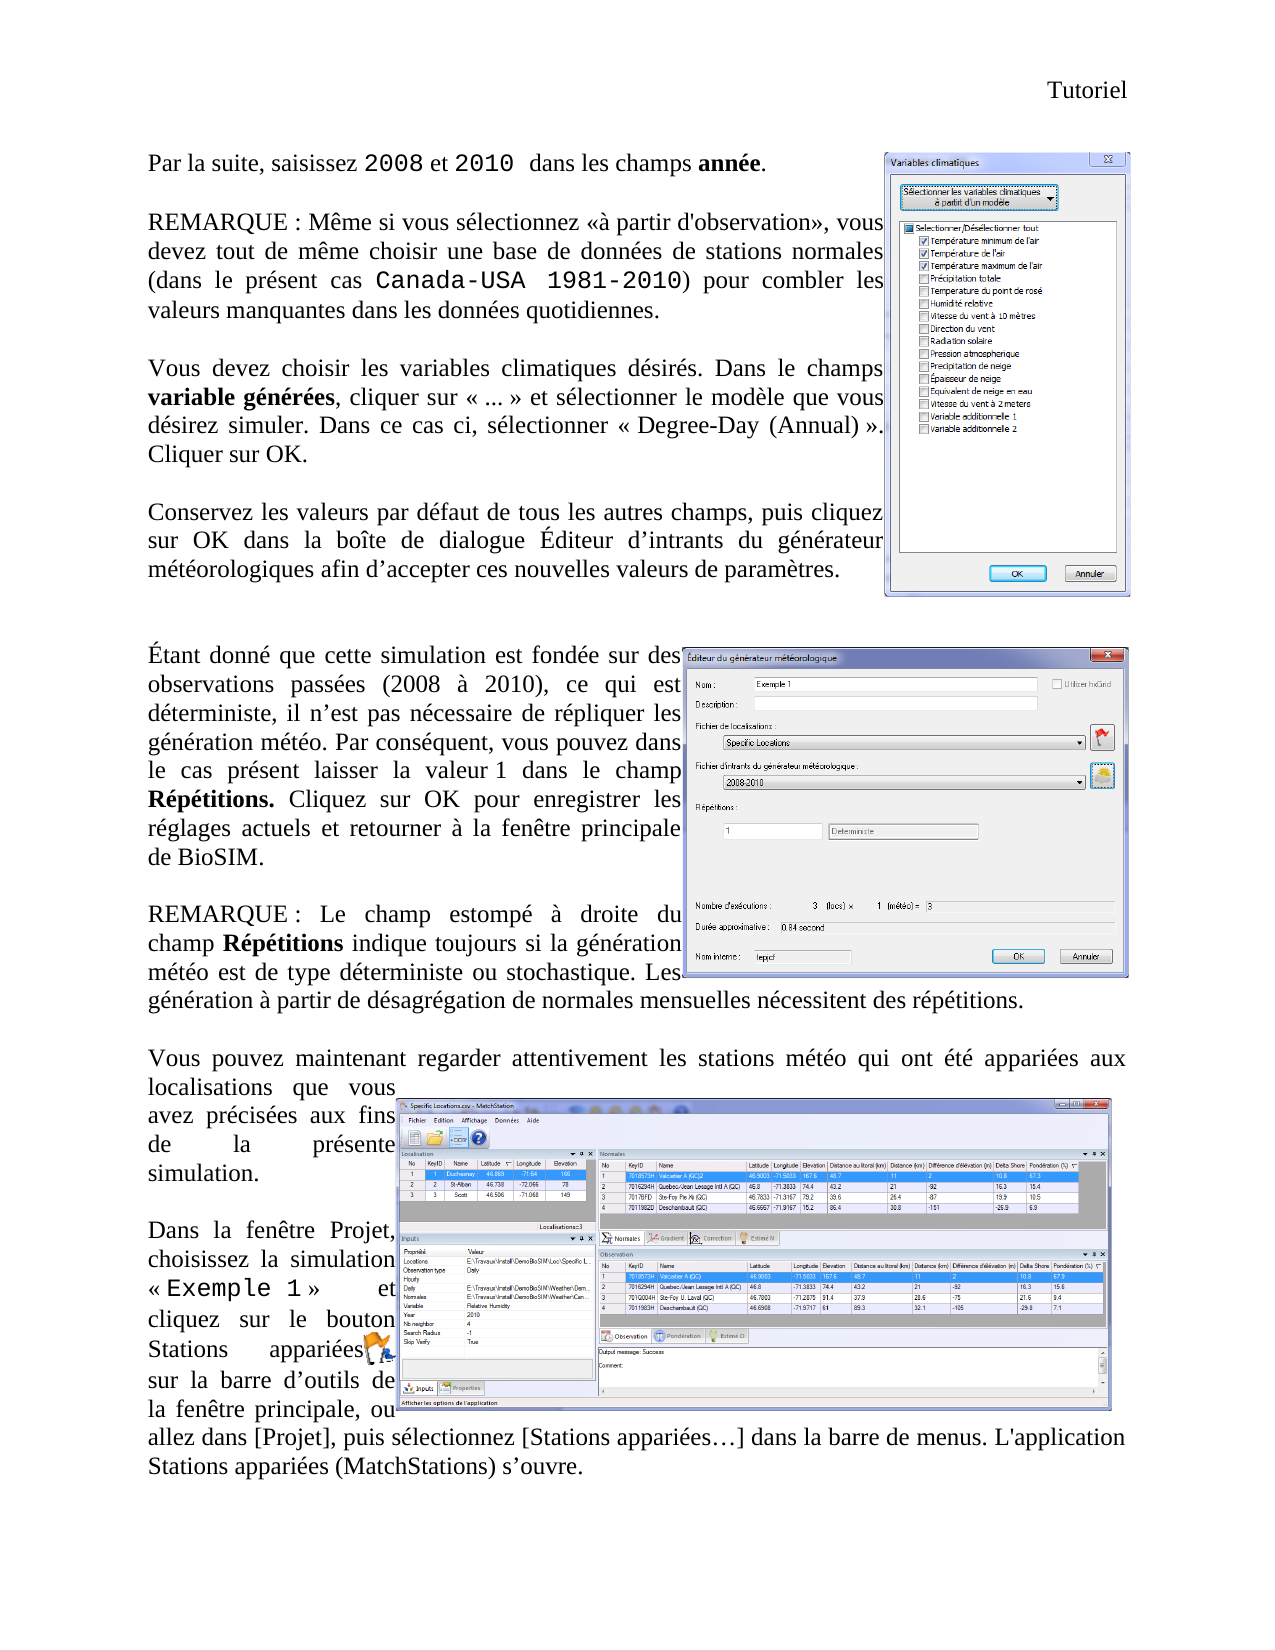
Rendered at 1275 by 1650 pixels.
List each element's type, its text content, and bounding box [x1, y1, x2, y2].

picture [363, 1098, 1112, 1411]
text Conservez les valeurs par défaut de tous les autres champs, puis cliquez sur OK dans la boîte de dialogue Éditeur d’intrants du générateur météorologiques afin d’accepter ces nouvelles valeurs de paramètres. [148, 497, 884, 583]
text Par la suite, saisissez 2008 et 2010 dans les champs année. [148, 148, 1127, 178]
text Dans la fenêtre Projet, choisissez la simulation « Exemple 1 » et cliquez sur le bouton Stations appariées sur la barre d’outils de la fenêtre principale, ou allez dans [Projet], puis sélectionnez [Stations appariées…] dans la barre de menus. L'application Stations appariées (MatchStations) s’ouvre. [148, 1216, 1127, 1480]
text Vous devez choisir les variables climatiques désirés. Dans le champs variable générées, cliquer sur « ... » et sélectionner le modèle que vous désirez simuler. Dans ce cas ci, sélectionner « Degree-Day (Annual) ». Cliquer sur OK. [148, 353, 884, 468]
picture [682, 647, 1129, 978]
text Vous pouvez maintenant regarder attentivement les stations météo qui ont été appariées aux localisations que vous avez précisées aux fins de la présente simulation. [148, 1043, 1127, 1187]
text REMARQUE : Le champ estompé à droite du champ Répétitions indique toujours si la génération météo est de type déterministe ou stochastique. Les génération à partir de désagrégation de normales mensuelles nécessitent des répétitions. [148, 899, 1127, 1014]
text Étant donné que cette simulation est fondée sur des observations passées (2008 à 2010), ce qui est déterministe, il n’est pas nécessaire de répliquer les génération météo. Par conséquent, vous pouvez dans le cas présent laisser la valeur 1 dans le champ Répétitions. Cliquez sur OK pour enregistrer les réglages actuels et retourner à la fenêtre principale de BioSIM. [148, 641, 1127, 871]
picture [884, 152, 1131, 597]
text REMARQUE : Même si vous sélectionnez «à partir d'observation», vous devez tout de même choisir une base de données de stations normales (dans le présent cas Canada-USA 1981-2010) pour combler les valeurs manquantes dans les données quotidiennes. [148, 207, 884, 324]
